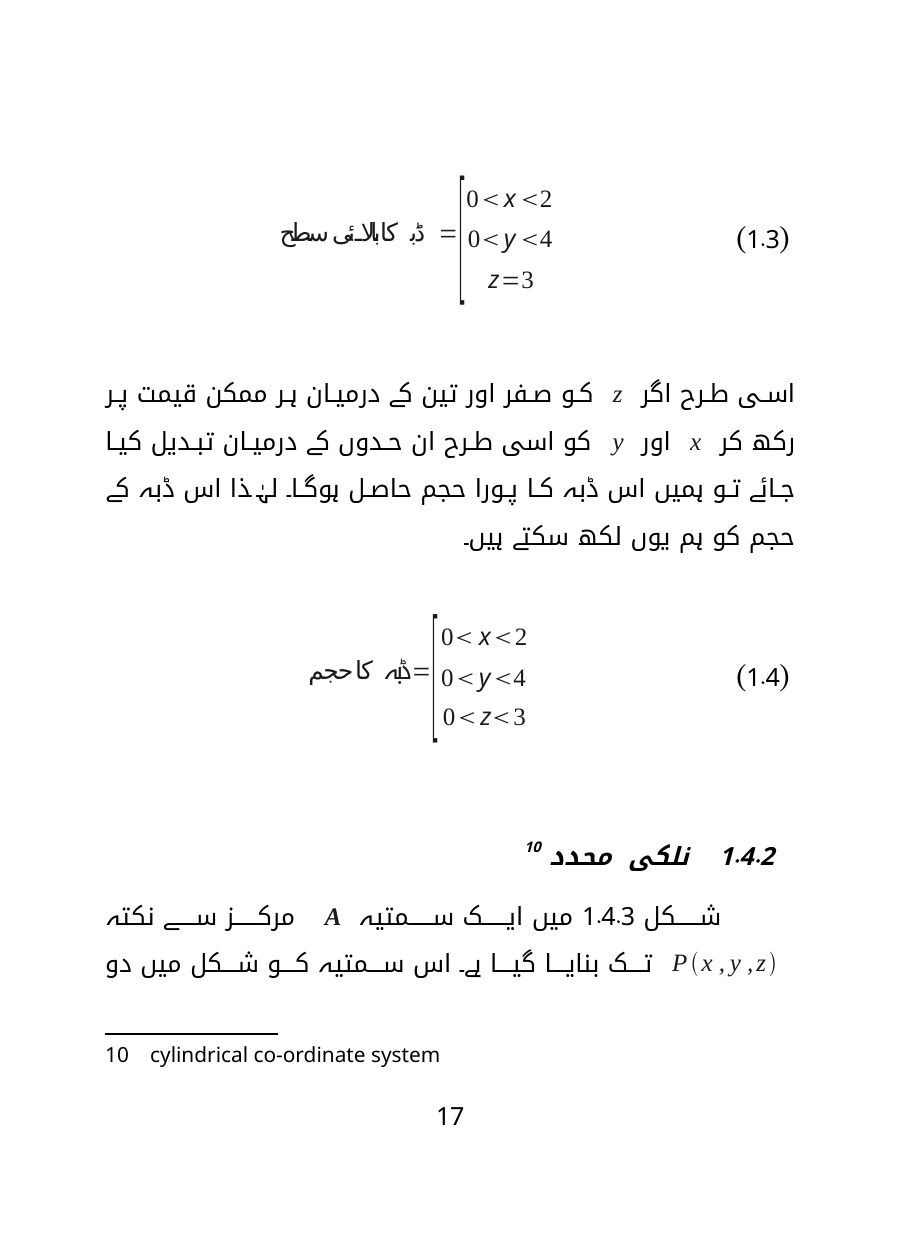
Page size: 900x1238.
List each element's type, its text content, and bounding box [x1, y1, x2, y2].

text شکل 13 میں ایک سمتیہ مرکز سے نکتہ تک بنایا گیا ہے۔ اس سمتیہ کو شکل میں دو سمتیوں کی مدد سے ظاہر کیا گیا ہے۔ یعنی [105, 893, 795, 988]
table_header [105, 169, 718, 324]
table_header (1.3) [718, 169, 795, 324]
table_header [105, 607, 718, 762]
table_header (1.4) [718, 607, 795, 762]
subtitle نلکی محدد [105, 833, 718, 881]
list cylindrical co-ordinate system [105, 1040, 795, 1068]
text اسی طرح اگرکو صفر اور تین کے درمیان ہر ممکن قیمت پر رکھ کراورکو اسی طرح ان حدوں کے درمیان تبدیل کیا جائے تو ہمیں اس ڈبہ کا پورا حجم حاصل ہوگا۔ لہٰذا اس ڈبہ کے حجم کو ہم یوں لکھ سکتے ہیں۔ [105, 371, 795, 560]
